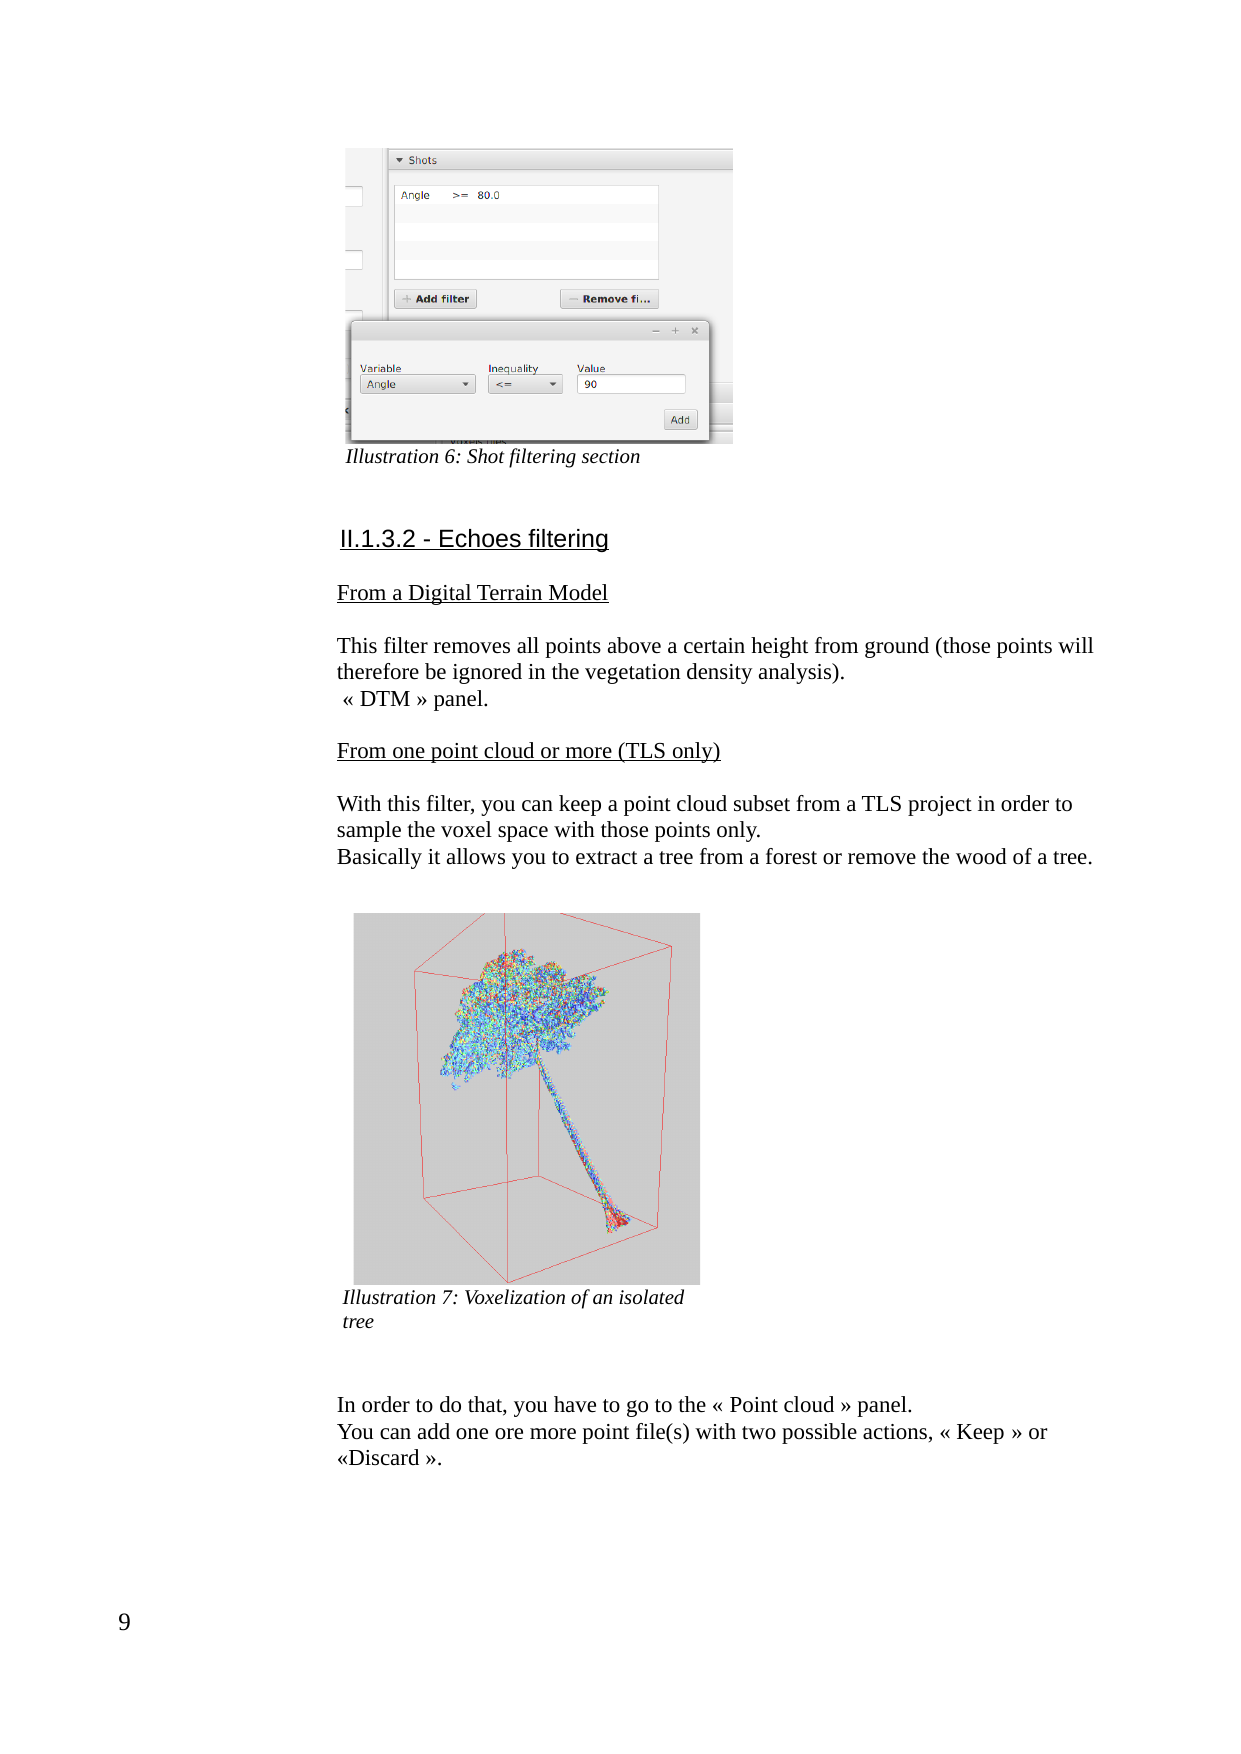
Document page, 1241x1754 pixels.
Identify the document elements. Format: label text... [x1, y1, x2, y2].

picture [345, 148, 733, 444]
table_header [118, 895, 1122, 1339]
text From one point cloud or more (TLS only) [337, 737, 1122, 764]
text « DTM » panel. [337, 684, 1122, 711]
picture [353, 913, 701, 1285]
text From a Digital Terrain Model [337, 579, 1122, 606]
table_header [118, 118, 1122, 498]
text This filter removes all points above a certain height from ground (those points will therefore be ignored in the vegetation density analysis). [337, 632, 1122, 684]
text Basically it allows you to extract a tree from a forest or remove the wood of a tree. [337, 843, 1122, 869]
text You can add one ore more point file(s) with two possible actions, « Keep » or «Discard ». [337, 1418, 1122, 1470]
text In order to do that, you have to go to the « Point cloud » panel. [337, 1391, 1122, 1418]
text With this filter, you can keep a point cloud subset from a TLS project in order to sample the voxel space with those points only. [337, 790, 1122, 843]
subtitle II.1.3.2 - Echoes filtering [339, 524, 1122, 553]
